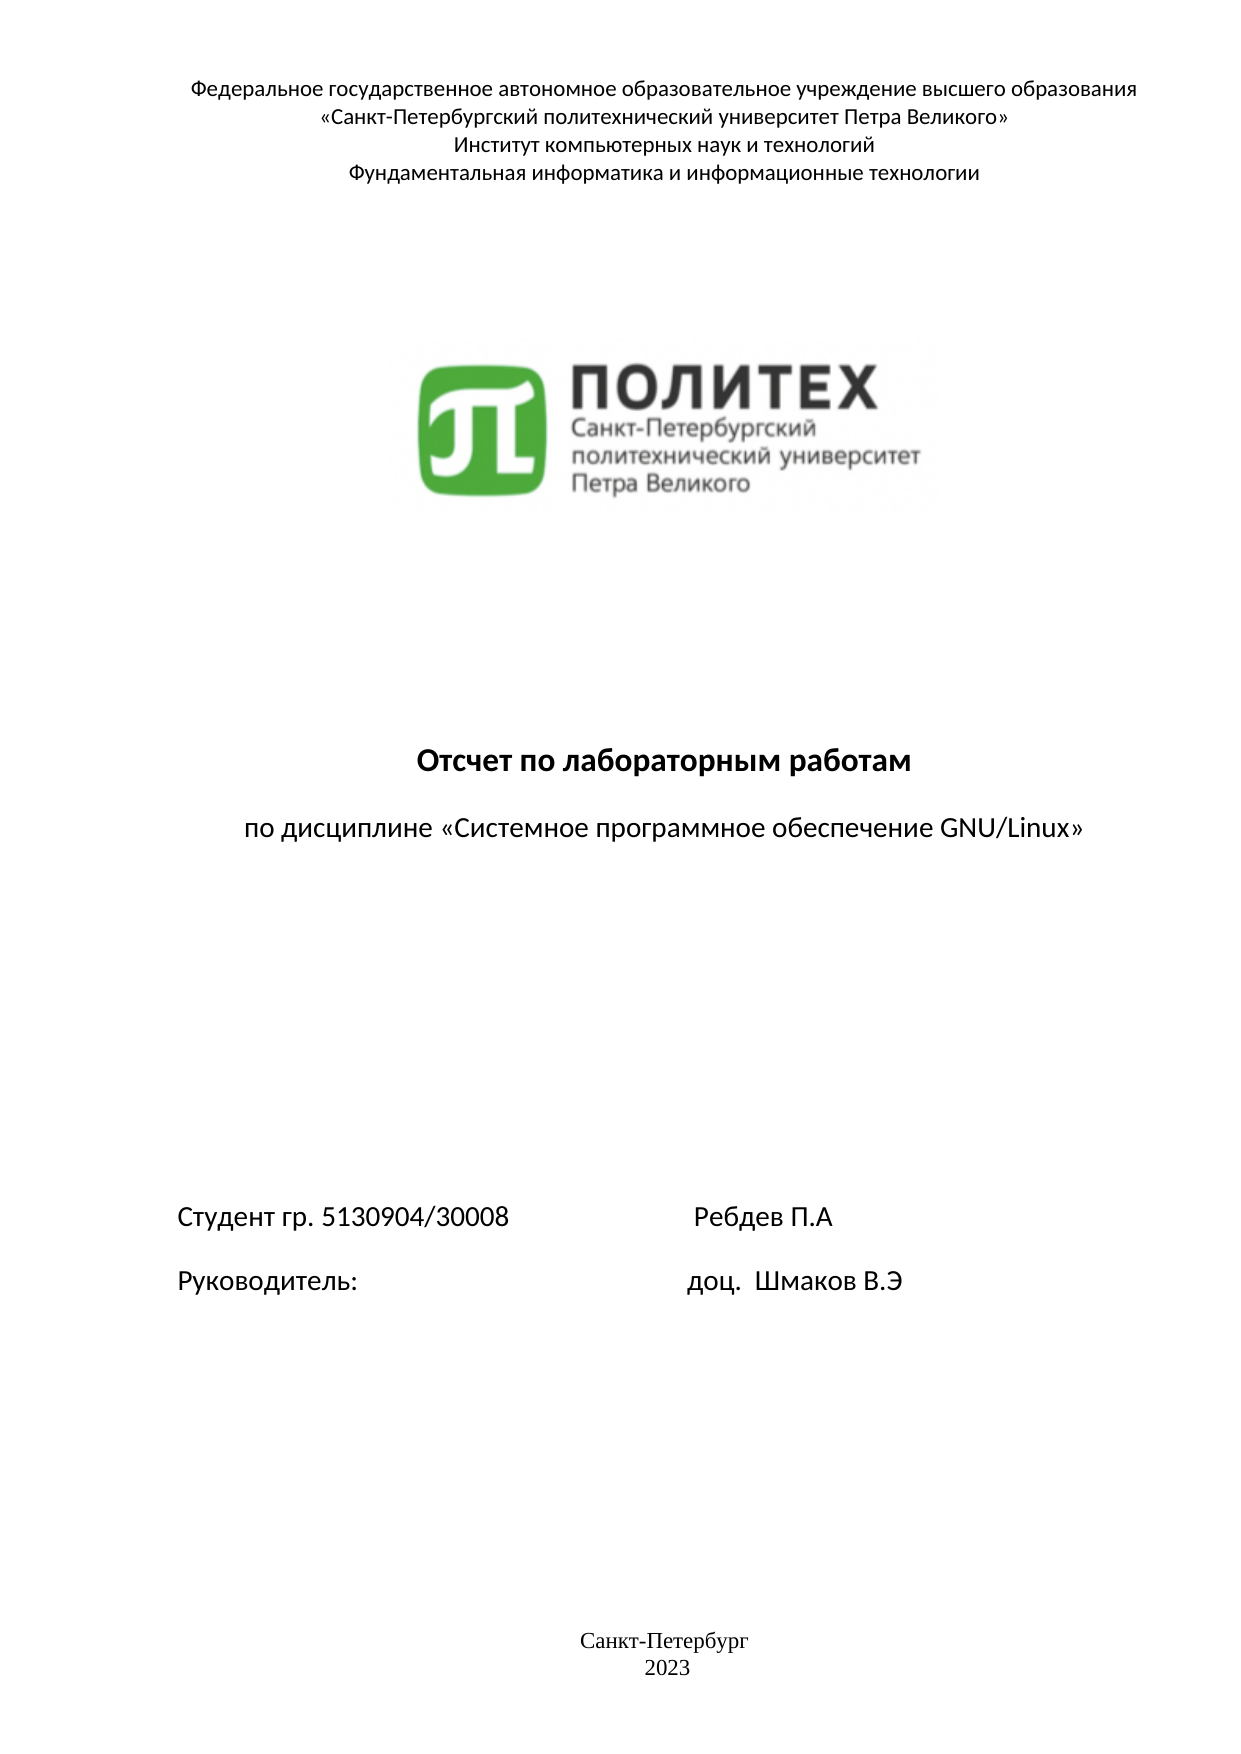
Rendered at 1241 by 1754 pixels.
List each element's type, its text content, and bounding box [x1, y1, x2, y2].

picture [387, 326, 942, 521]
text Студент гр. 5130904/30008 Ребдев П.А [177, 1198, 1152, 1233]
text Отсчет по лабораторным работам [177, 739, 1152, 780]
text по дисциплине «Системное программное обеспечение GNU/Linux» [177, 809, 1152, 844]
text Руководитель: доц. Шмаков В.Э [177, 1262, 1152, 1298]
